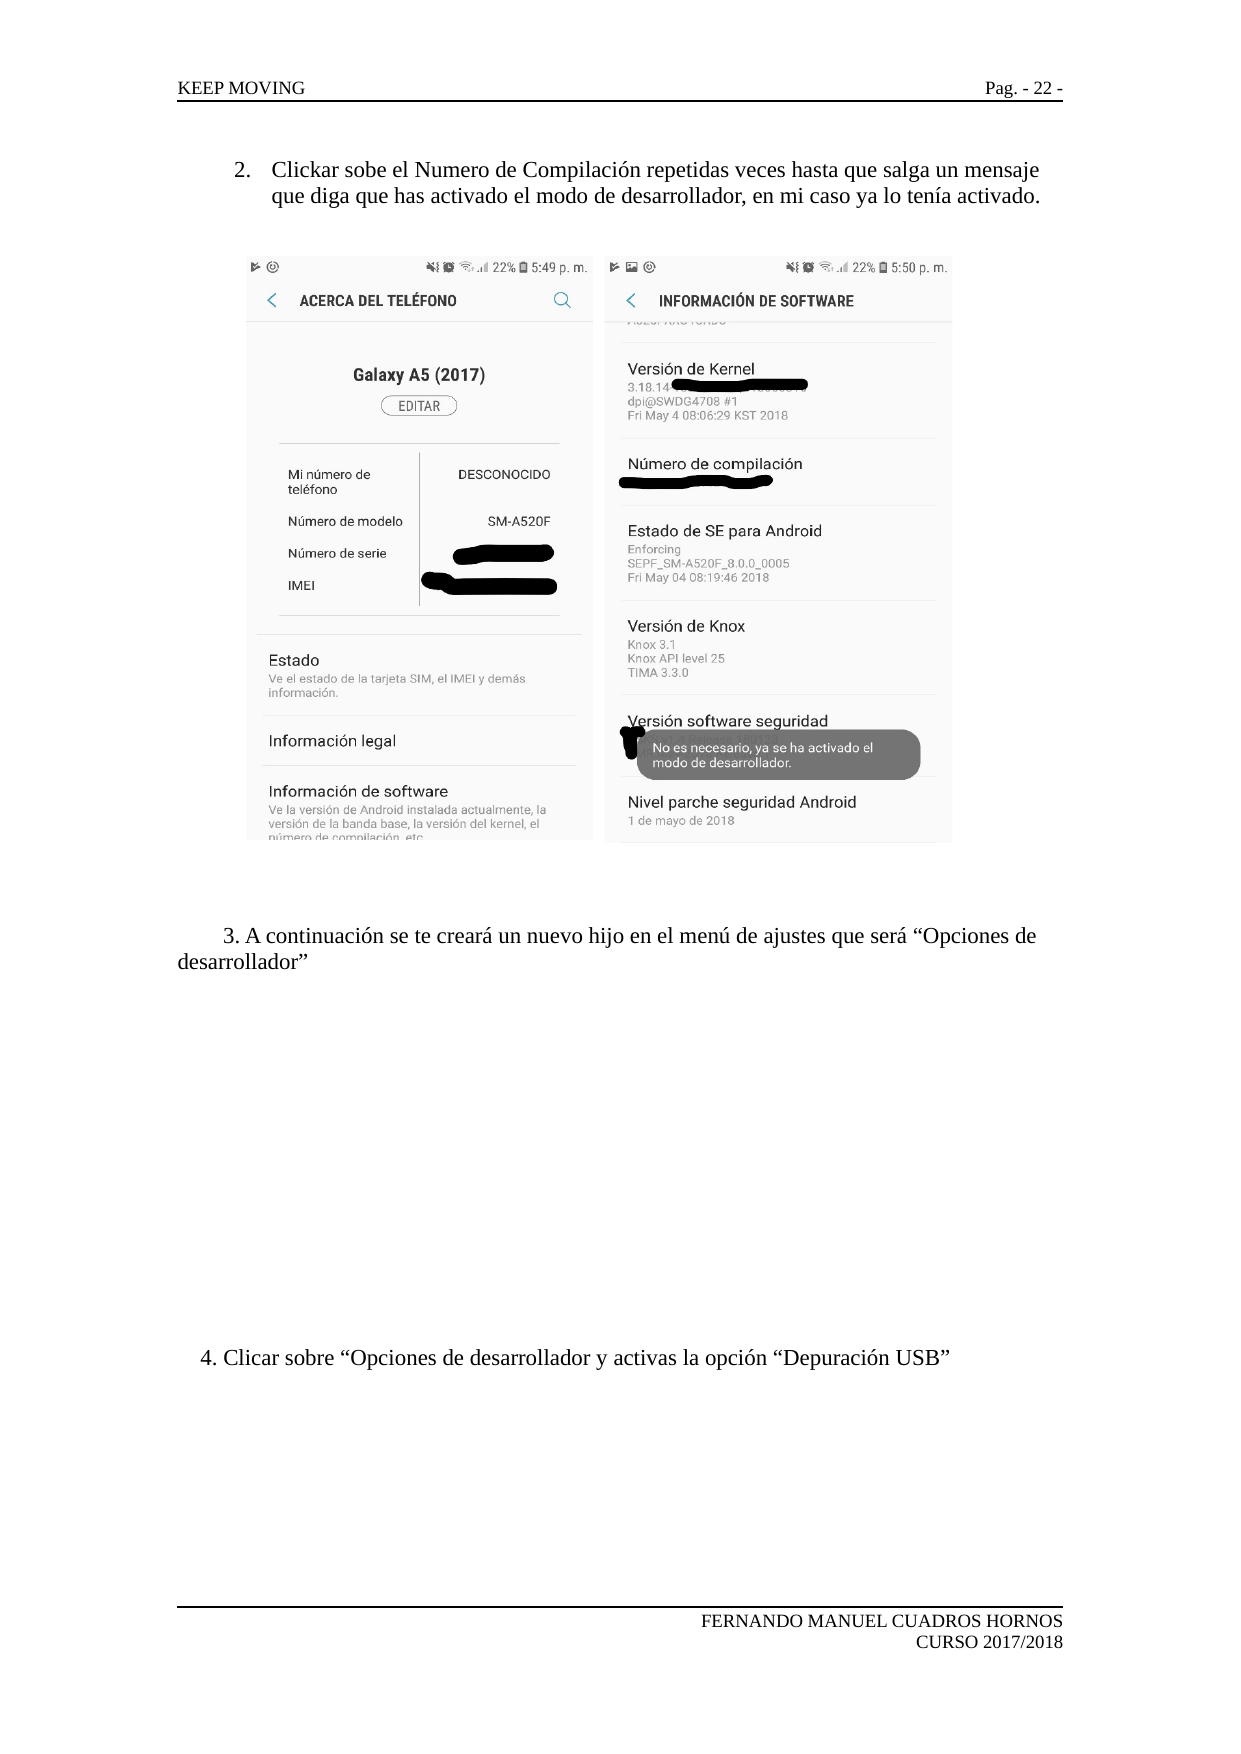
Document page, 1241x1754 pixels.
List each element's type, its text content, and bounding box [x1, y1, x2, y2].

text 3. A continuación se te creará un nuevo hijo en el menú de ajustes que será “Opciones de desarrollador” [177, 922, 1063, 975]
text 4. Clicar sobre “Opciones de desarrollador y activas la opción “Depuración USB” [177, 1344, 1063, 1370]
list Clickar sobe el Numero de Compilación repetidas veces hasta que salga un mensaje que diga que has activado el modo de desarrollador, en mi caso ya lo tenía activado. [234, 156, 1063, 209]
